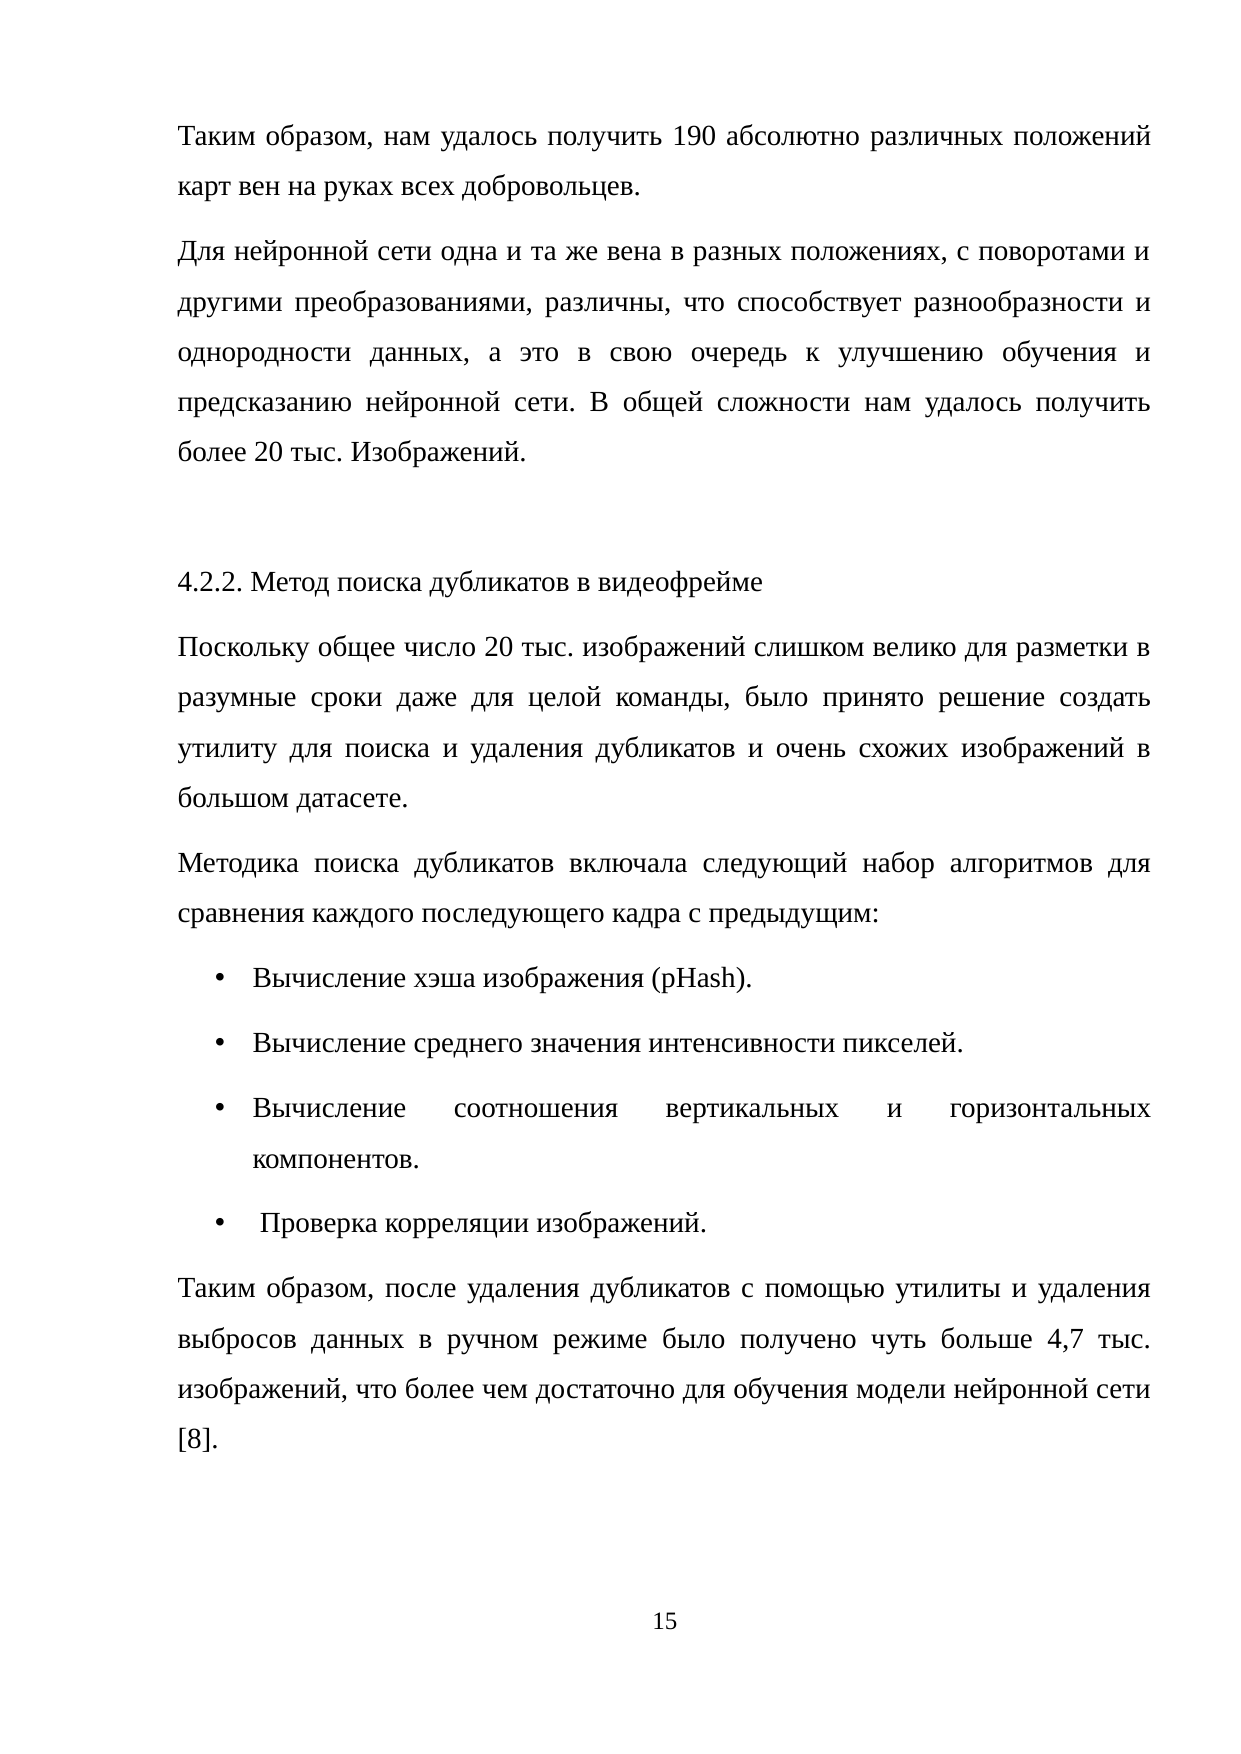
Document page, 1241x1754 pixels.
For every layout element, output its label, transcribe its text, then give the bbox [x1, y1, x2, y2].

list Проверка корреляции изображений. [215, 1206, 1152, 1239]
text Таким образом, после удаления дубликатов с помощью утилиты и удаления выбросов данных в ручном режиме было получено чуть больше 4,7 тыс. изображений, что более чем достаточно для обучения модели нейронной сети [8]. [177, 1271, 1152, 1455]
list Вычисление хэша изображения (pHash). [215, 960, 1152, 994]
list Вычисление соотношения вертикальных и горизонтальных компонентов. [215, 1090, 1152, 1174]
text Для нейронной сети одна и та же вена в разных положениях, с поворотами и другими преобразованиями, различны, что способствует разнообразности и однородности данных, а это в свою очередь к улучшению обучения и предсказанию нейронной сети. В общей сложности нам удалось получить более 20 тыс. Изображений. [177, 233, 1152, 468]
text Таким образом, нам удалось получить 190 абсолютно различных положений карт вен на руках всех добровольцев. [177, 118, 1152, 202]
list Вычисление среднего значения интенсивности пикселей. [215, 1025, 1152, 1059]
text 4.2.2. Метод поиска дубликатов в видеофрейме [177, 564, 1152, 598]
text Поскольку общее число 20 тыс. изображений слишком велико для разметки в разумные сроки даже для целой команды, было принято решение создать утилиту для поиска и удаления дубликатов и очень схожих изображений в большом датасете. [177, 629, 1152, 814]
text Методика поиска дубликатов включала следующий набор алгоритмов для сравнения каждого последующего кадра с предыдущим: [177, 845, 1152, 929]
